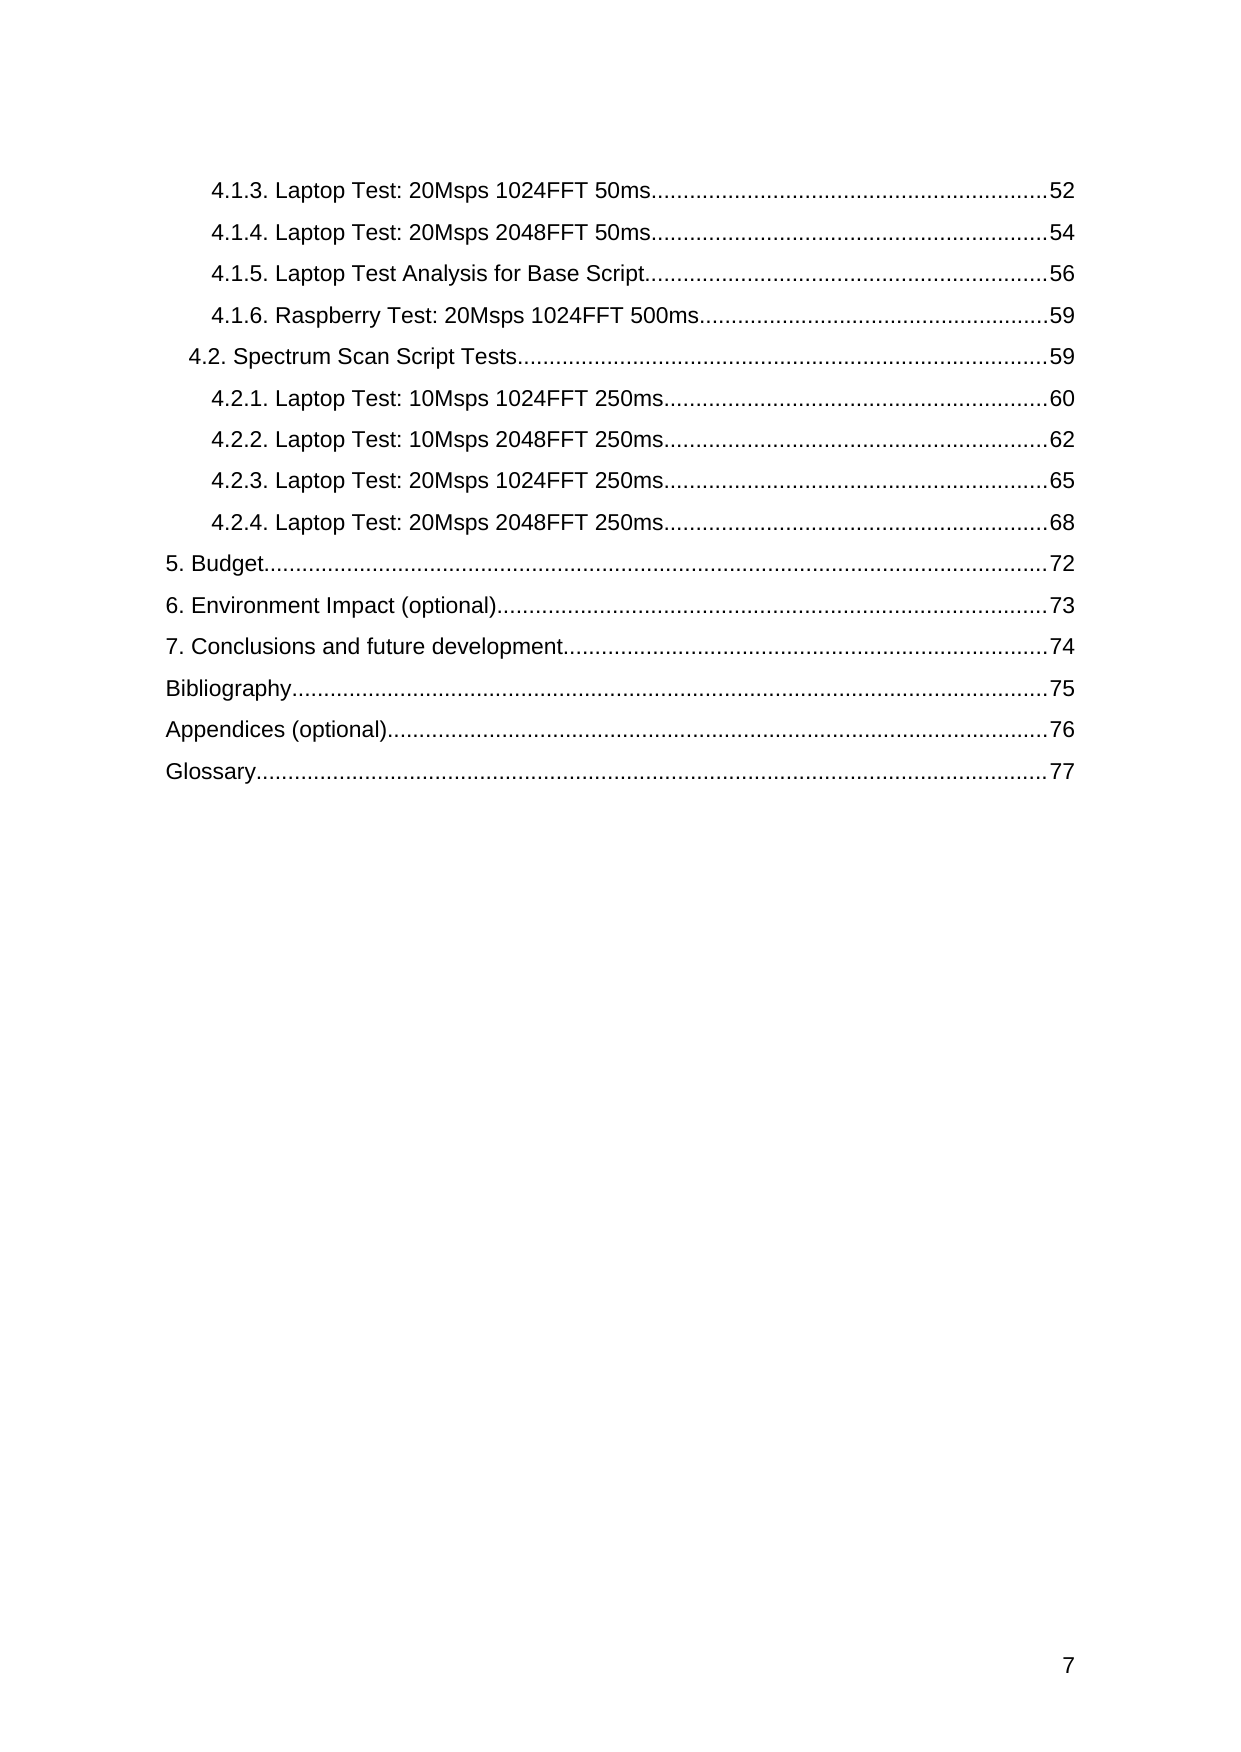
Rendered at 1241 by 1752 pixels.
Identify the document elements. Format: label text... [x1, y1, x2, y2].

text Glossary 77 [165, 758, 1075, 784]
text 4.1.6. Raspberry Test: 20Msps 1024FFT 500ms 59 [211, 302, 1075, 328]
text 4.1.4. Laptop Test: 20Msps 2048FFT 50ms 54 [211, 219, 1075, 245]
text 4.2.1. Laptop Test: 10Msps 1024FFT 250ms 60 [211, 384, 1075, 411]
text 5. Budget 72 [165, 550, 1075, 577]
text 4.1.5. Laptop Test Analysis for Base Script 56 [211, 260, 1075, 286]
text 4.2.2. Laptop Test: 10Msps 2048FFT 250ms 62 [211, 426, 1075, 452]
text 4.2.3. Laptop Test: 20Msps 1024FFT 250ms 65 [211, 467, 1075, 494]
text Bibliography 75 [165, 675, 1075, 701]
text Appendices (optional) 76 [165, 716, 1075, 742]
text 7. Conclusions and future development 74 [165, 633, 1075, 659]
text 4.1.3. Laptop Test: 20Msps 1024FFT 50ms 52 [211, 177, 1075, 203]
text 6. Environment Impact (optional) 73 [165, 592, 1075, 618]
text 4.2. Spectrum Scan Script Tests 59 [188, 343, 1075, 369]
text 4.2.4. Laptop Test: 20Msps 2048FFT 250ms 68 [211, 509, 1075, 535]
